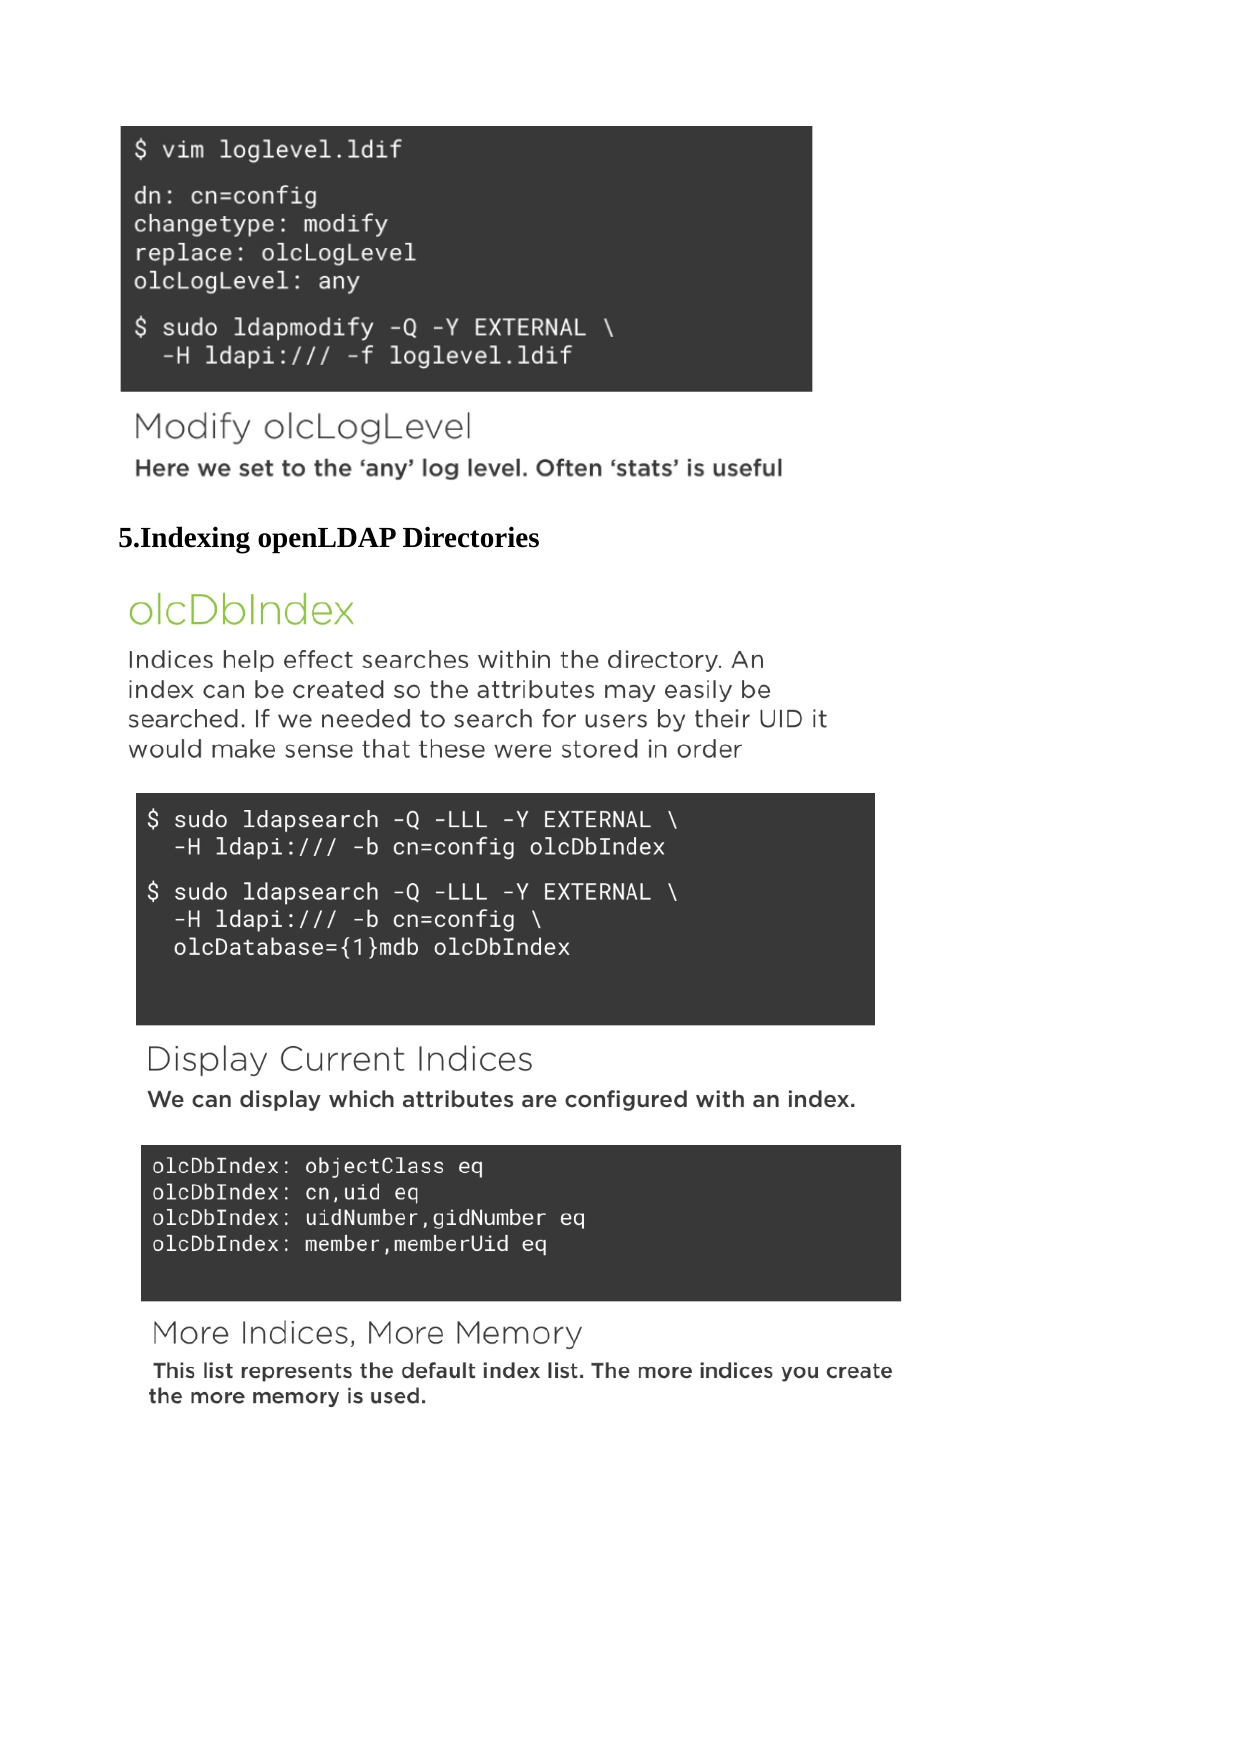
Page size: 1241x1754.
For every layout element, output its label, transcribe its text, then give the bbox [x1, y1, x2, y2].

text 5.Indexing openLDAP Directories [118, 521, 1122, 554]
picture [116, 576, 853, 772]
picture [120, 126, 813, 491]
picture [136, 793, 875, 1132]
picture [141, 1145, 902, 1423]
